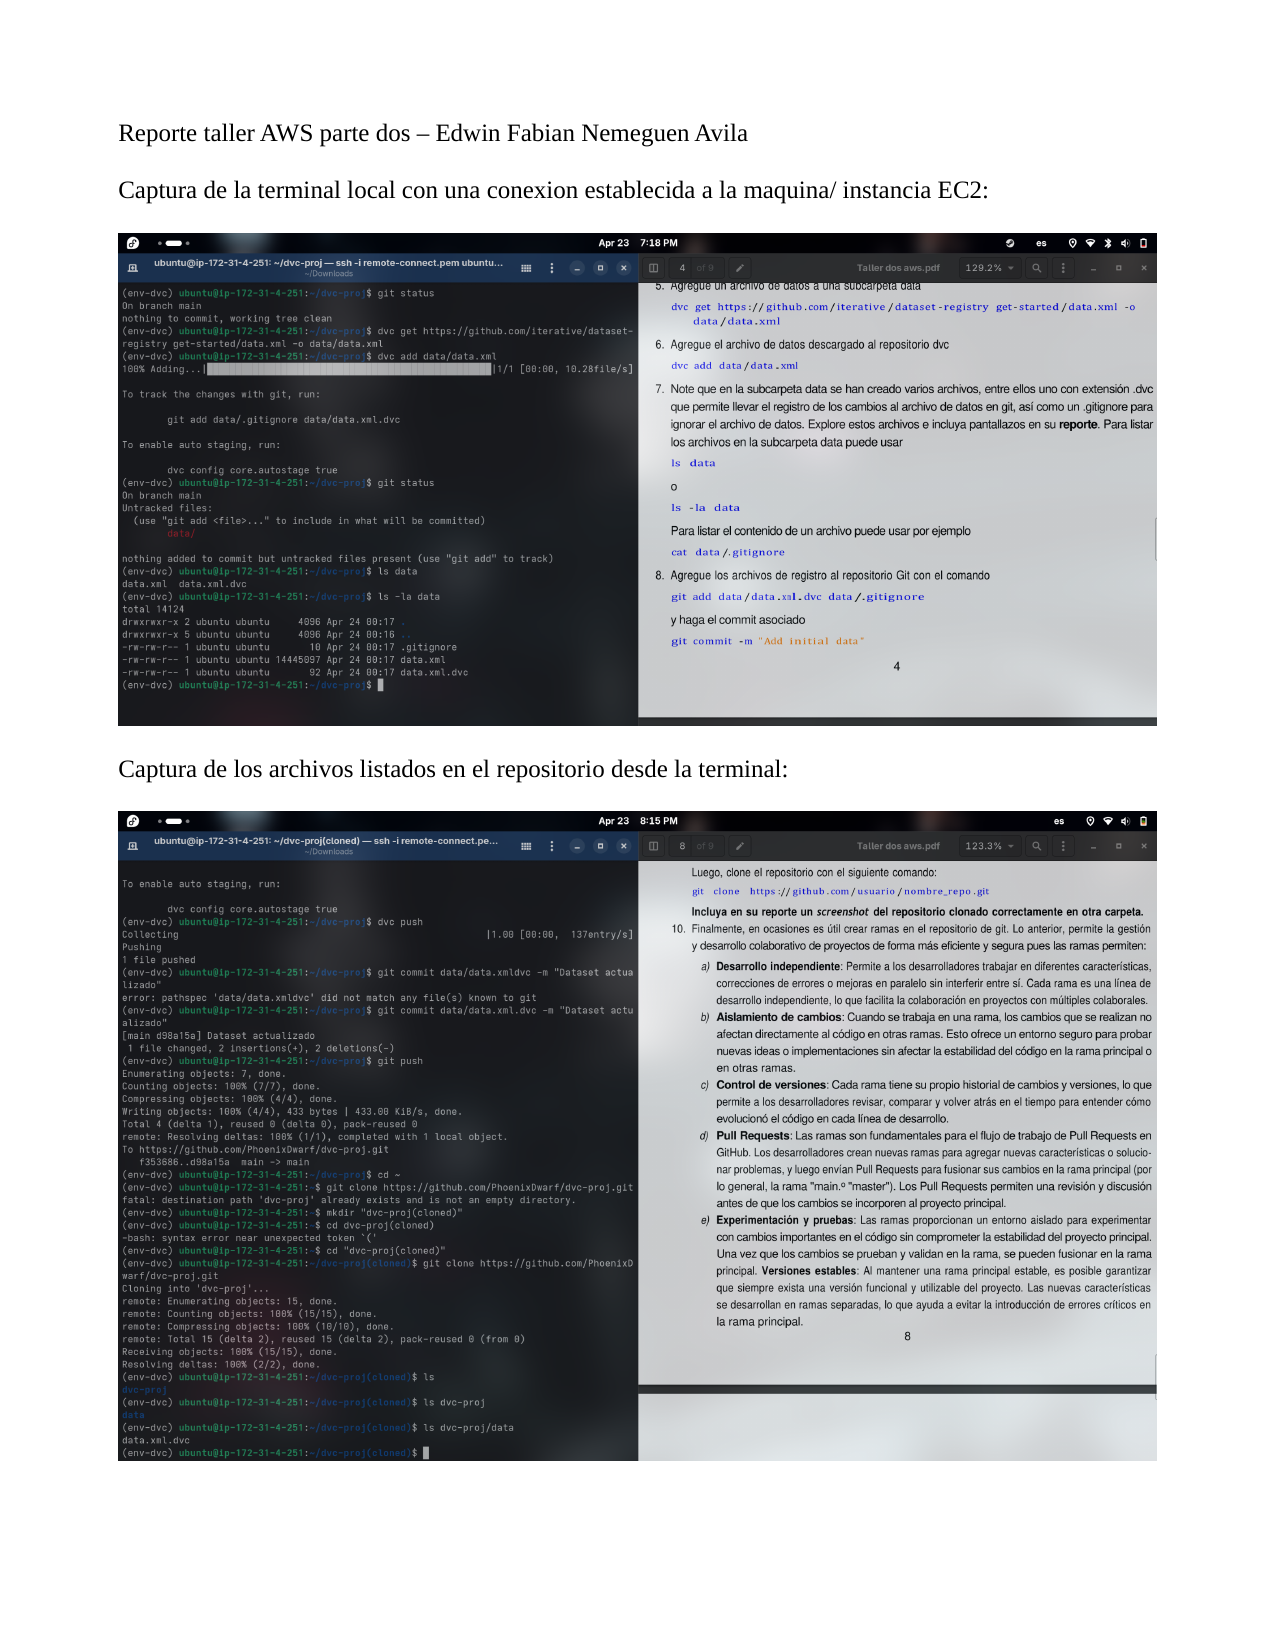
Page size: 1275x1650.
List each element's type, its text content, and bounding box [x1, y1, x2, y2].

picture [118, 233, 1157, 726]
text Captura de los archivos listados en el repositorio desde la terminal: [118, 754, 1157, 783]
text Captura de la terminal local con una conexion establecida a la maquina/ instancia EC2: [118, 176, 1157, 204]
picture [118, 811, 1157, 1461]
text Reporte taller AWS parte dos – Edwin Fabian Nemeguen Avila [118, 118, 1157, 147]
